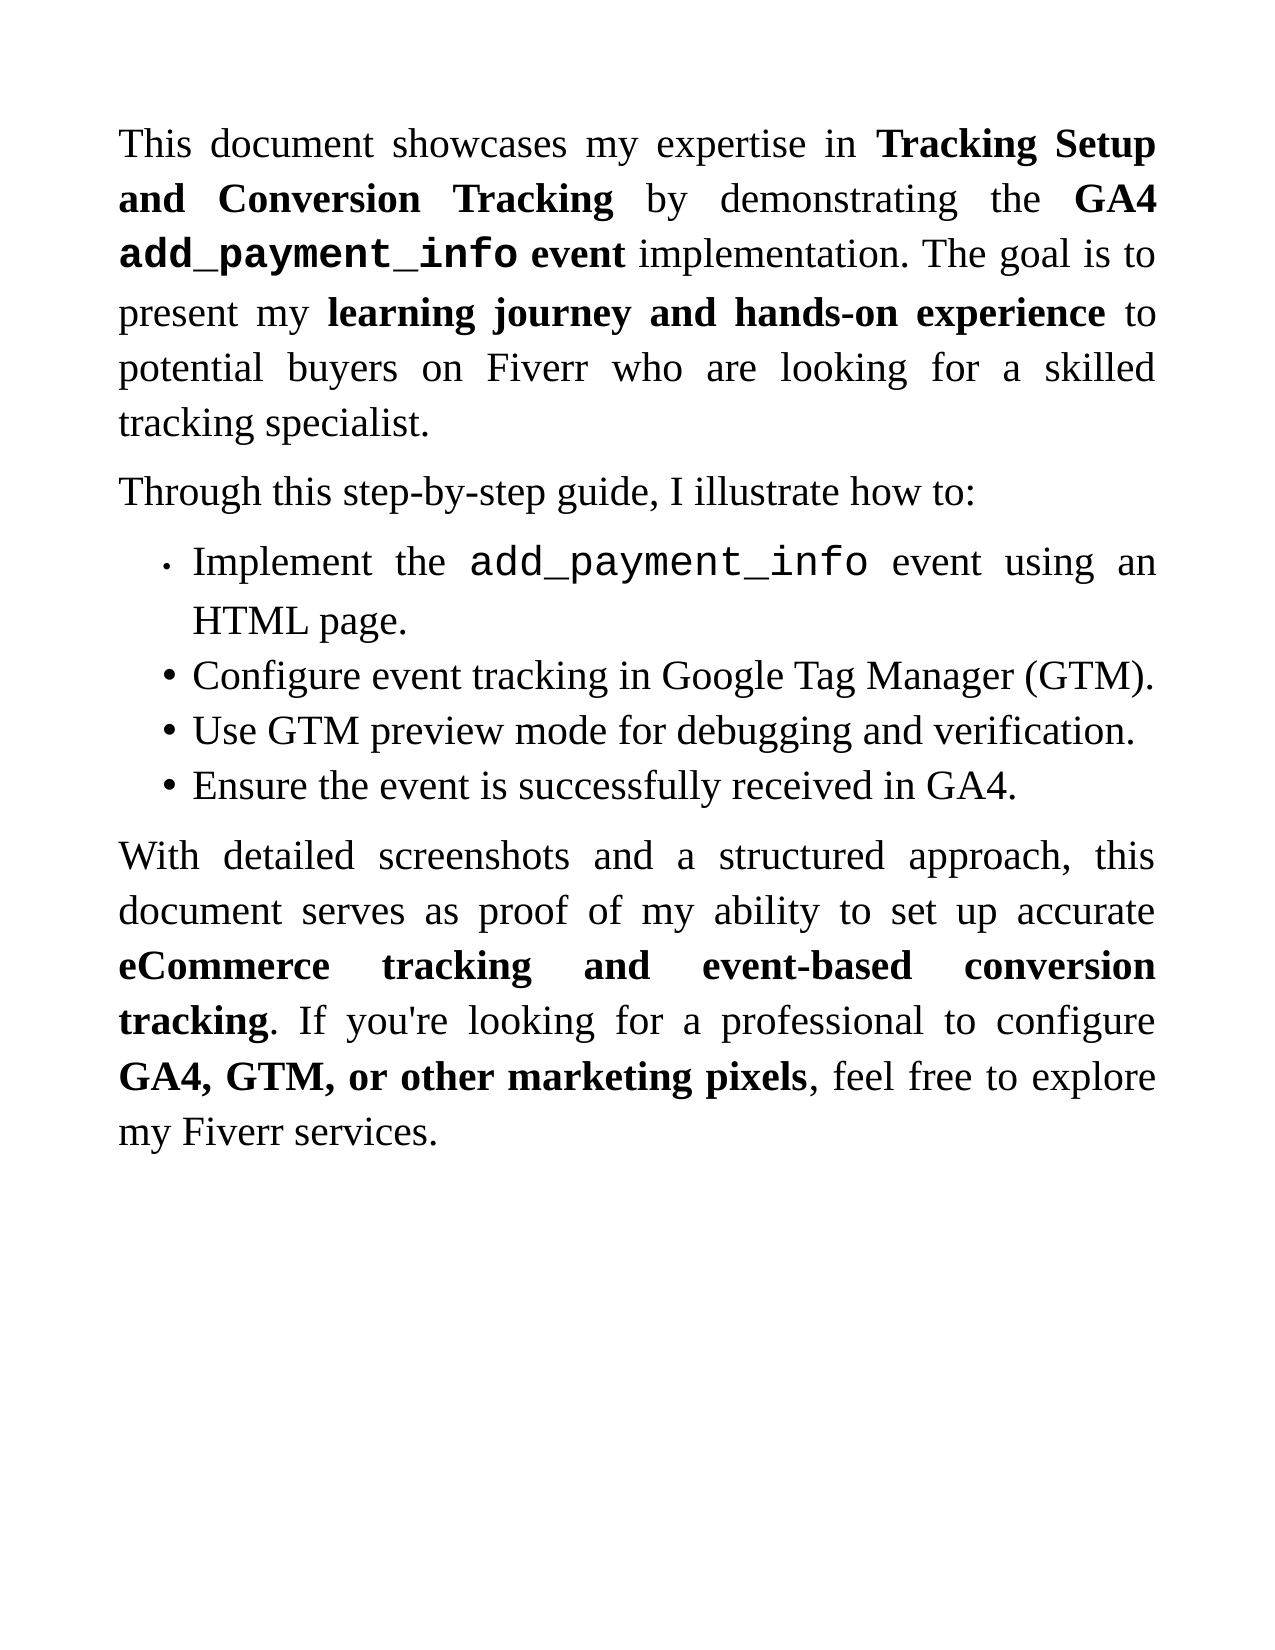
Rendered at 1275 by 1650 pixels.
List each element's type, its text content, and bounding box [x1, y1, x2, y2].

list Ensure the event is successfully received in GA4. [162, 761, 1157, 809]
text This document showcases my expertise in Tracking Setup and Conversion Tracking by demonstrating the GA4 add_payment_info event implementation. The goal is to present my learning journey and hands-on experience to potential buyers on Fiverr who are looking for a skilled tracking specialist. [118, 118, 1157, 445]
list Implement the add_payment_info event using an HTML page. [162, 537, 1157, 643]
list Configure event tracking in Google Tag Manager (GTM). [162, 650, 1157, 698]
list Use GTM preview mode for debugging and verification. [162, 706, 1157, 753]
text With detailed screenshots and a structured approach, this document serves as proof of my ability to set up accurate eCommerce tracking and event-based conversion tracking. If you're looking for a professional to configure GA4, GTM, or other marketing pixels, feel free to explore my Fiverr services. [118, 831, 1157, 1154]
text Through this step-by-step guide, I illustrate how to: [118, 467, 1157, 515]
